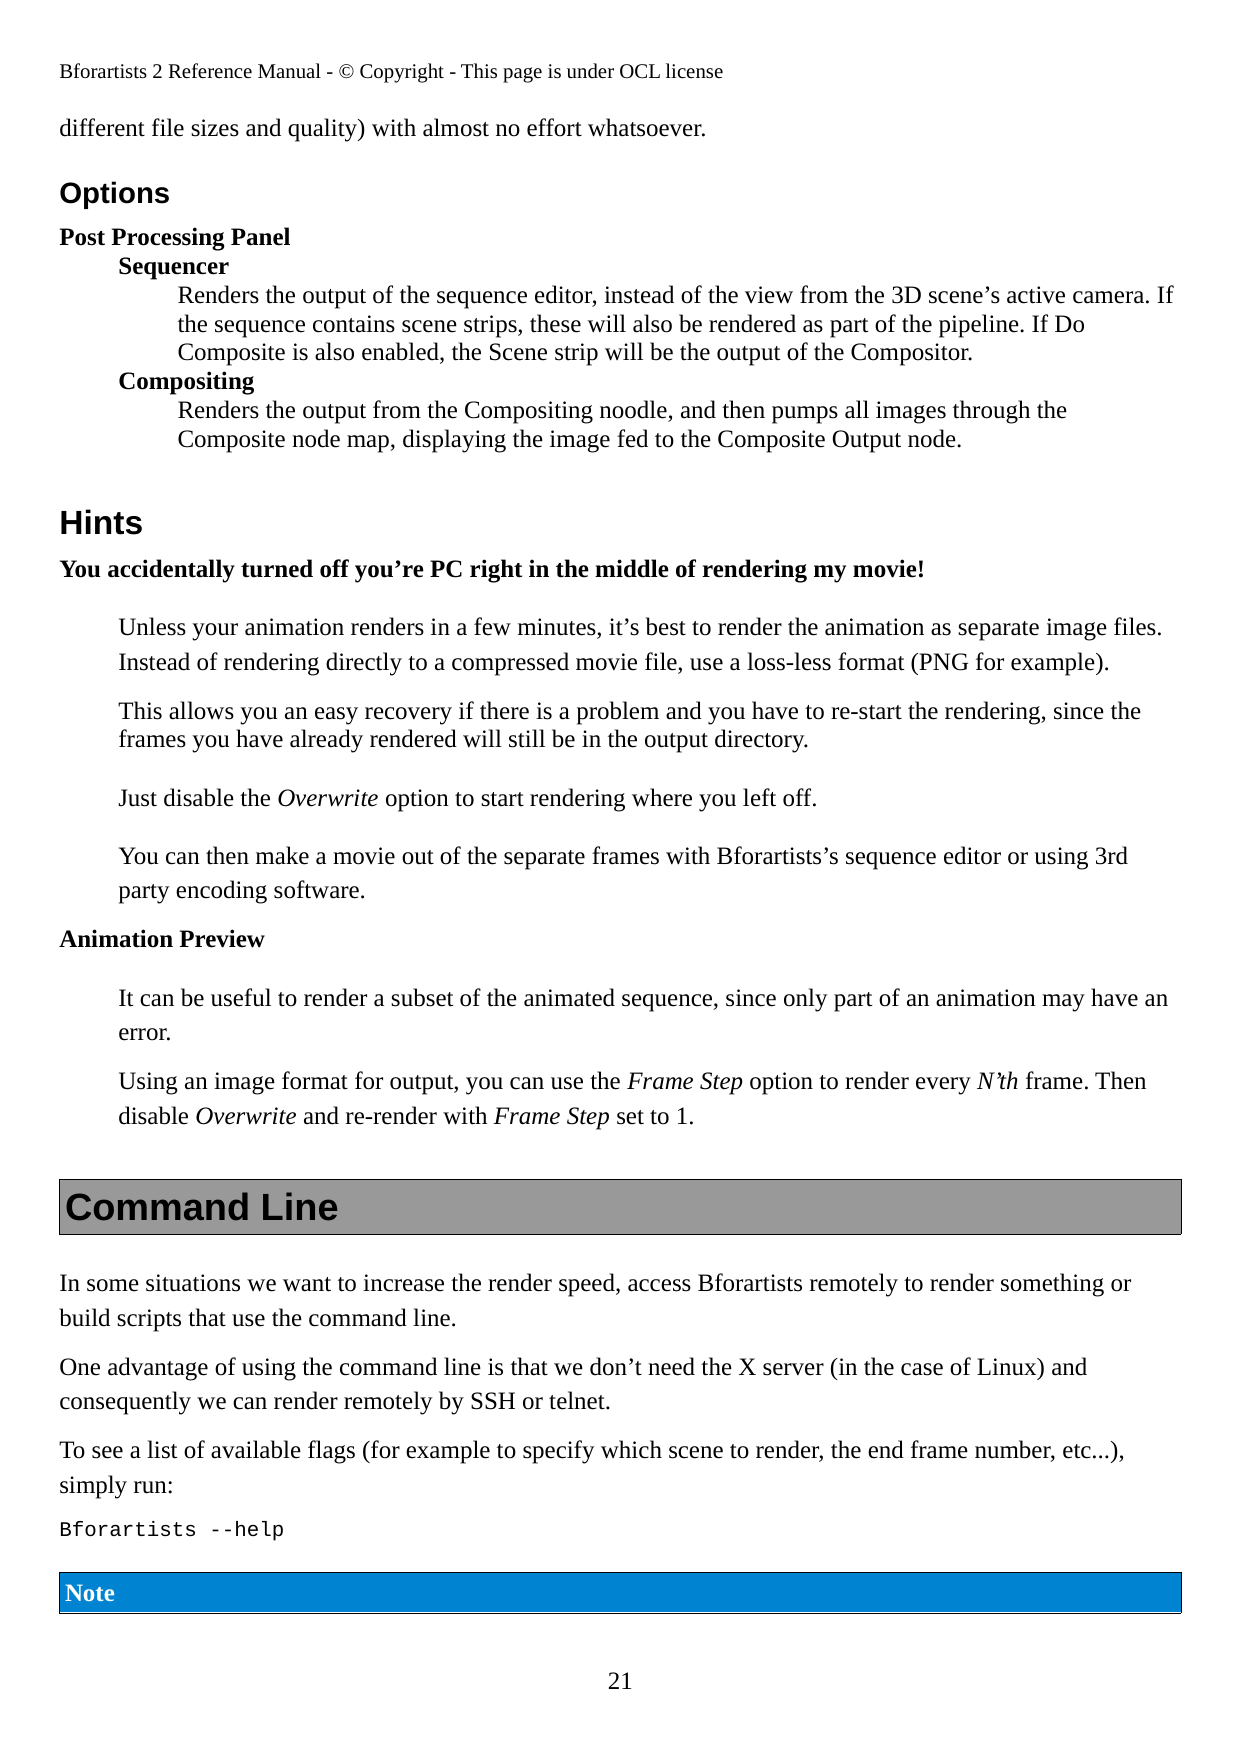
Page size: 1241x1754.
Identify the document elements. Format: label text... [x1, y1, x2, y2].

text Unless your animation renders in a few minutes, it’s best to render the animation as separate image files. Instead of rendering directly to a compressed movie file, use a loss-less format (PNG for example). [118, 612, 1181, 675]
text different file sizes and quality) with almost no effort whatsoever. [59, 113, 1181, 141]
table_header Command Line [60, 1180, 1181, 1234]
subtitle You accidentally turned off you’re PC right in the middle of rendering my movie! [59, 554, 1181, 583]
text Bforartists --help [59, 1519, 1181, 1543]
text To see a list of available flags (for example to specify which scene to render, the end frame number, etc...), simply run: [59, 1435, 1181, 1499]
list Renders the output of the sequence editor, instead of the view from the 3D scene’s active camera. If the sequence contains scene strips, these will also be rendered as part of the pipeline. If Do Composite is also enabled, the Scene strip will be the output of the Compositor. [177, 280, 1181, 366]
subtitle Hints [59, 503, 1181, 541]
list This allows you an easy recovery if there is a problem and you have to re-start the rendering, since the frames you have already rendered will still be in the output directory. [118, 696, 1181, 753]
subtitle Post Processing Panel [59, 222, 1181, 251]
text You can then make a movie out of the separate frames with Bforartists’s sequence editor or using 3rd party encoding software. [118, 841, 1181, 904]
subtitle Animation Preview [59, 924, 1181, 953]
text Using an image format for output, you can use the Frame Step option to render every N’th frame. Then disable Overwrite and re-render with Frame Step set to 1. [118, 1066, 1181, 1129]
subtitle Compositing [118, 366, 1181, 395]
text In some situations we want to increase the render speed, access Bforartists remotely to render something or build scripts that use the command line. [59, 1268, 1181, 1332]
list Just disable the Overwrite option to start rendering where you left off. [118, 783, 1181, 811]
subtitle Sequencer [118, 251, 1181, 280]
text One advantage of using the command line is that we don’t need the X server (in the case of Linux) and consequently we can render remotely by SSH or telnet. [59, 1352, 1181, 1415]
subtitle Options [59, 176, 1181, 210]
table_header Note [60, 1573, 1181, 1612]
list Renders the output from the Compositing noodle, and then pumps all images through the Composite node map, displaying the image fed to the Composite Output node. [177, 395, 1181, 452]
text It can be useful to render a subset of the animated sequence, since only part of an animation may have an error. [118, 983, 1181, 1046]
